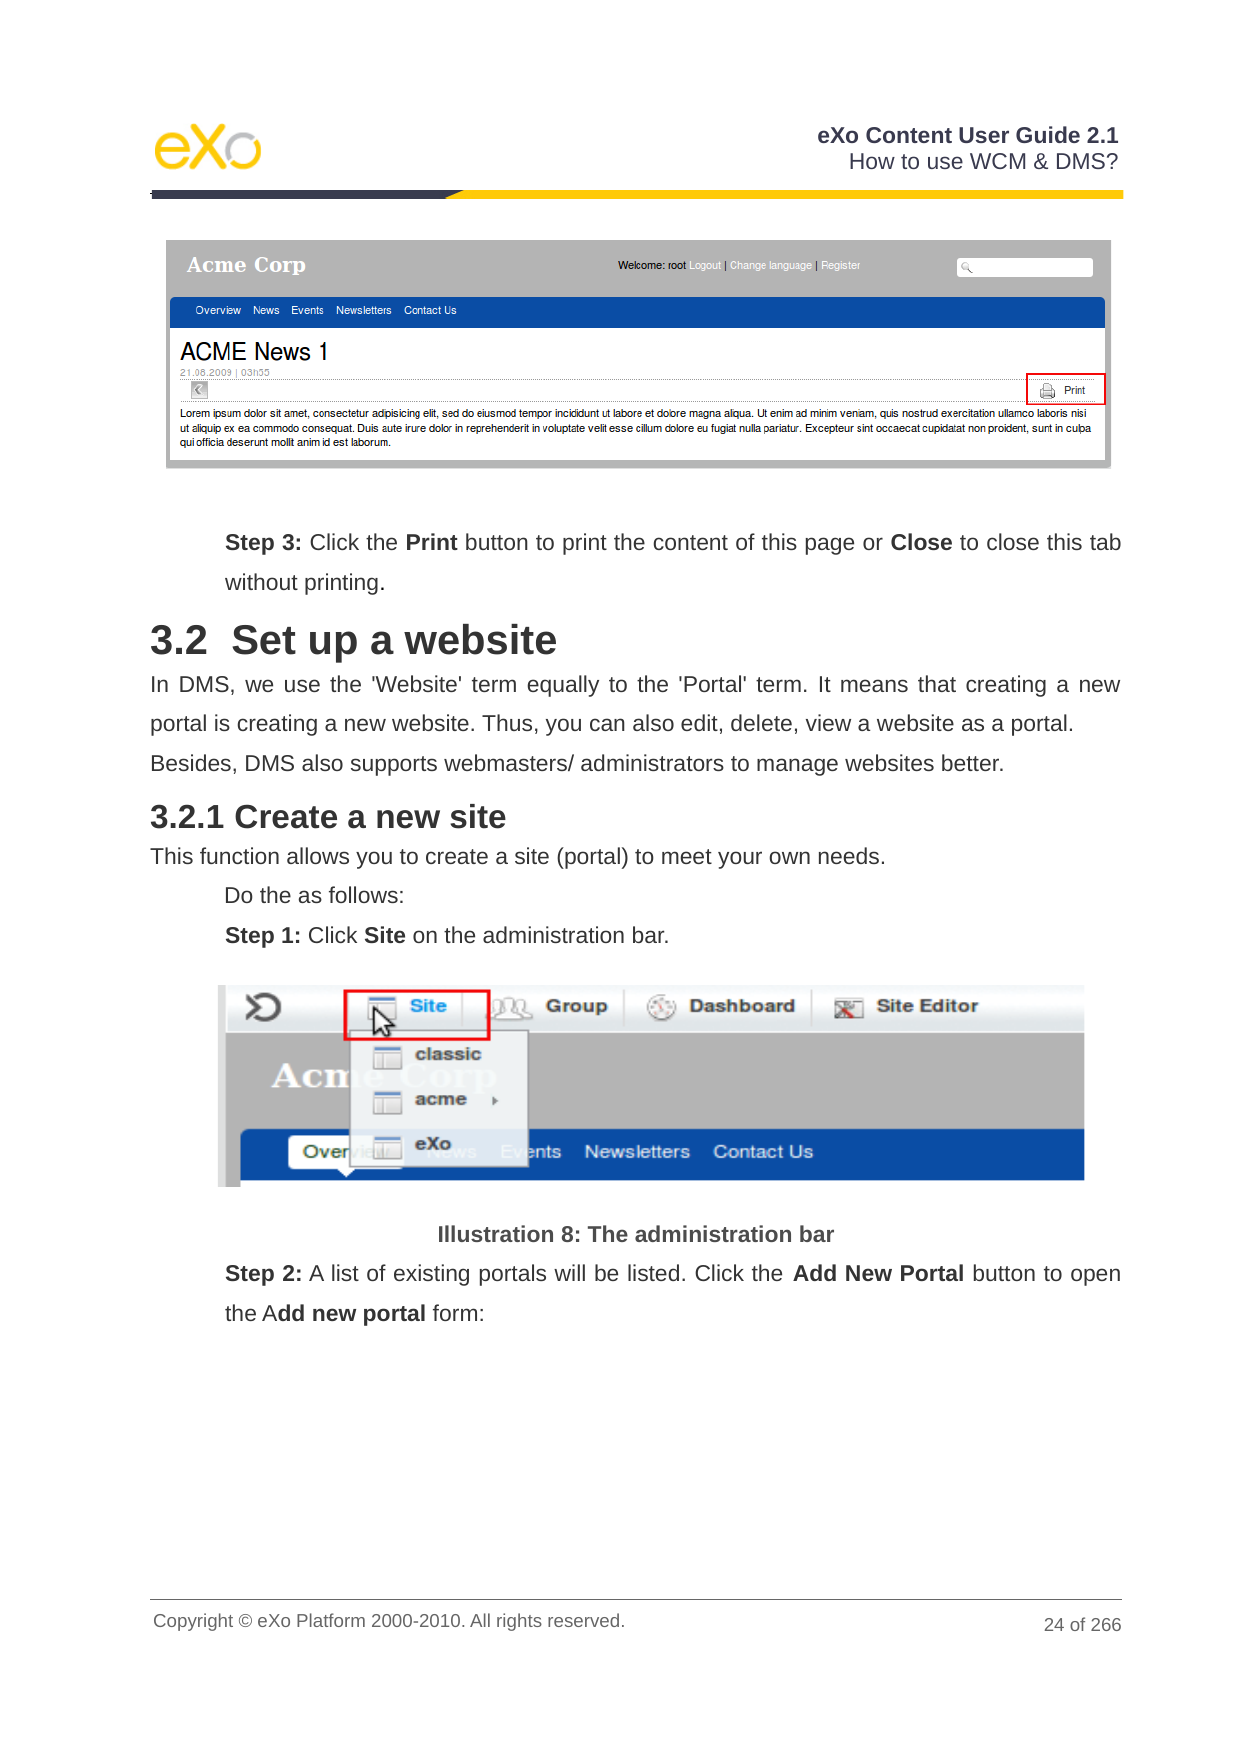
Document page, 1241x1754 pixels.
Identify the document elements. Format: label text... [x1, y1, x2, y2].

text This function allows you to create a site (portal) to meet your own needs. [150, 843, 1122, 869]
text In DMS, we use the 'Website' term equally to the 'Portal' term. It means that creating a new portal is creating a new website. Thus, you can also edit, delete, view a website as a portal. [150, 671, 1122, 737]
subtitle Create a new site [150, 797, 1122, 835]
text Do the as follows: [224, 882, 1122, 908]
picture [217, 985, 1085, 1187]
text Besides, DMS also supports webmasters/ administrators to manage websites better. [150, 750, 1122, 776]
list Step 1: Click Site on the administration bar. [187, 922, 1122, 948]
list Step 2: A list of existing portals will be listed. Click the Add New Portal button to open the Add new portal form: [187, 961, 1122, 1326]
picture [166, 240, 1112, 469]
picture [151, 190, 1124, 199]
picture [155, 123, 262, 170]
list Step 3: Click the Print button to print the content of this page or Close to close this tab without printing. [187, 529, 1122, 595]
list Illustration 8: The administration bar [197, 1043, 1074, 1247]
